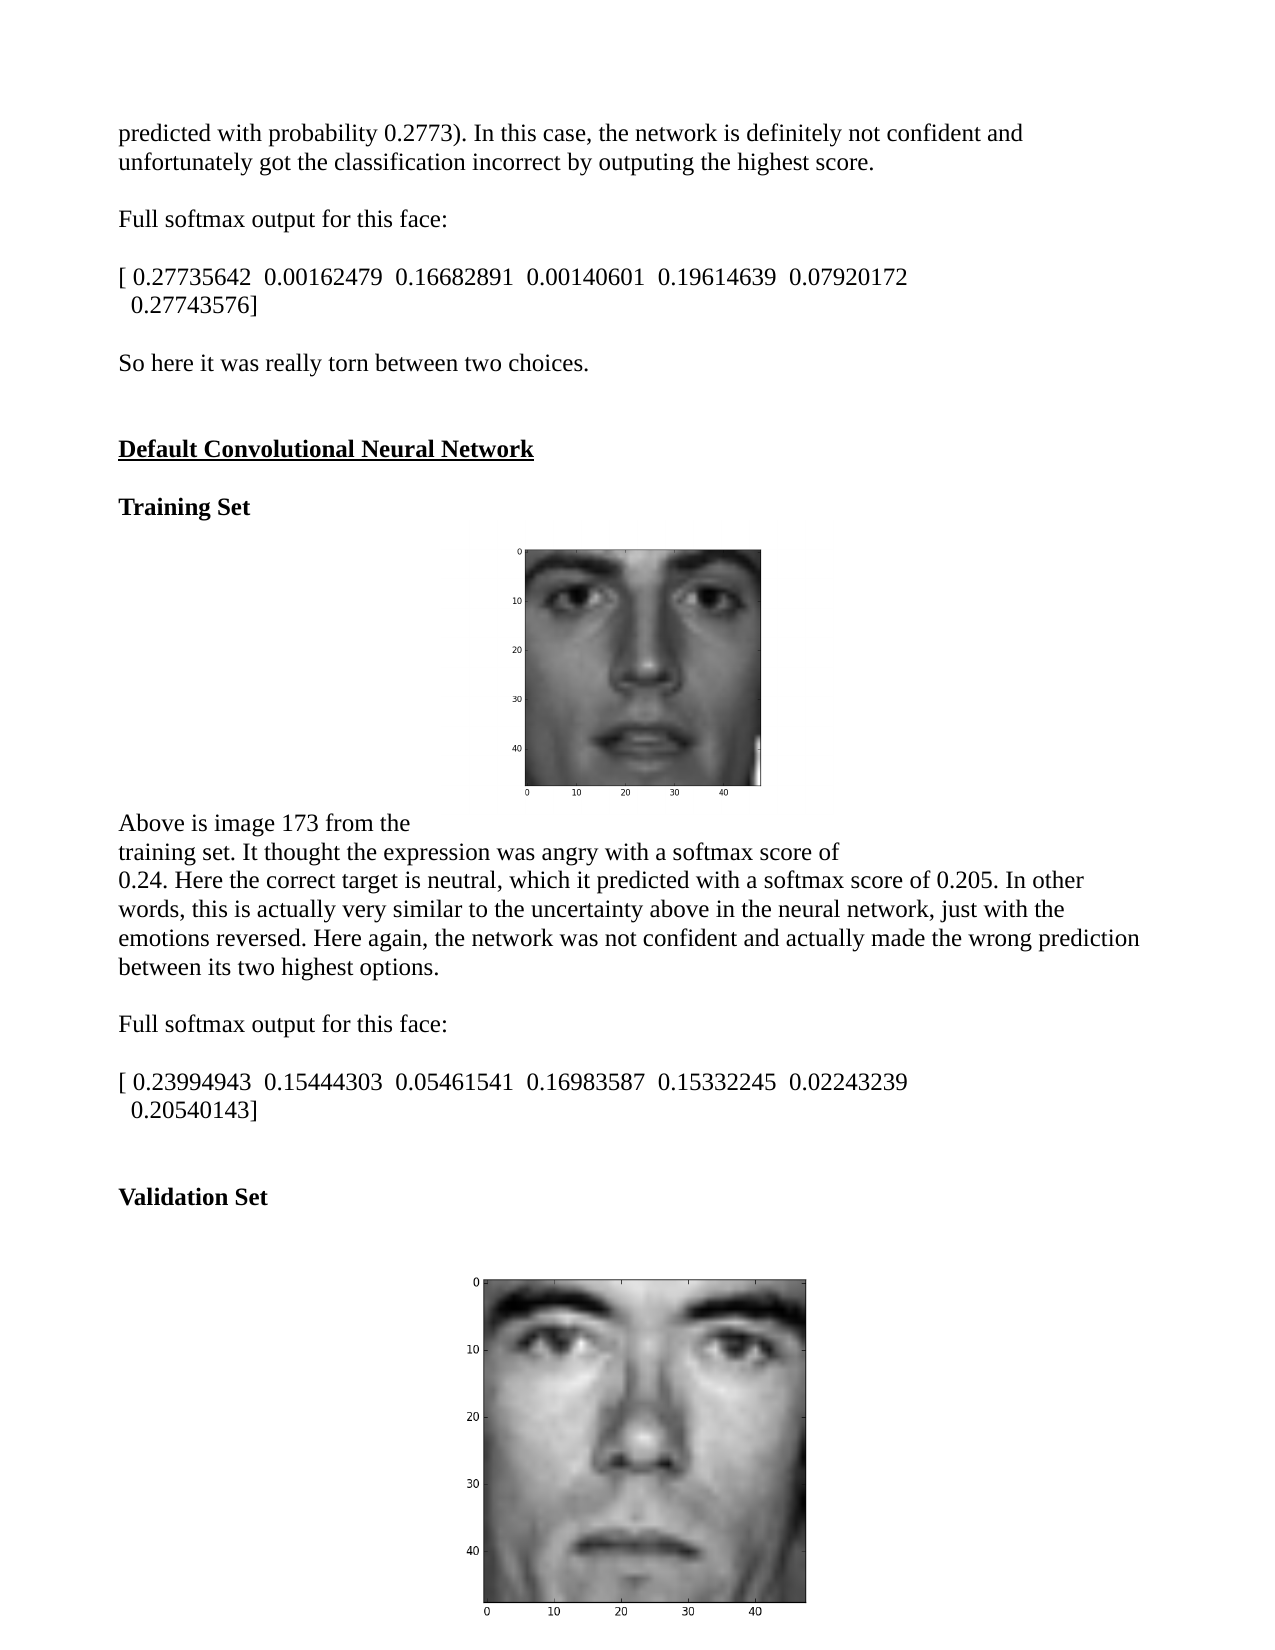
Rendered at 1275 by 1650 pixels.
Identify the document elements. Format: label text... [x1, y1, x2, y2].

text Full softmax output for this face: [118, 1009, 1157, 1038]
text [ 0.23994943 0.15444303 0.05461541 0.16983587 0.15332245 0.02243239 [118, 1067, 1157, 1096]
text Above is image 173 from the training set. It thought the expression was angry with a softmax score of [118, 808, 1157, 866]
text Validation Set [118, 1182, 1157, 1211]
text 0.27743576] [118, 291, 1157, 319]
text Training Set [118, 492, 1157, 521]
text predicted with probability 0.2773). In this case, the network is definitely not confident and unfortunately got the classification incorrect by outputing the highest score. [118, 118, 1157, 176]
text Default Convolutional Neural Network [118, 434, 1157, 463]
text Full softmax output for this face: [118, 204, 1157, 233]
picture [369, 1239, 906, 1642]
text 0.20540143] [118, 1096, 1157, 1124]
picture [441, 520, 834, 815]
text So here it was really torn between two choices. [118, 348, 1157, 377]
text [ 0.27735642 0.00162479 0.16682891 0.00140601 0.19614639 0.07920172 [118, 262, 1157, 291]
text 0.24. Here the correct target is neutral, which it predicted with a softmax score of 0.205. In other words, this is actually very similar to the uncertainty above in the neural network, just with the emotions reversed. Here again, the network was not confident and actually made the wrong prediction between its two highest options. [118, 866, 1157, 981]
